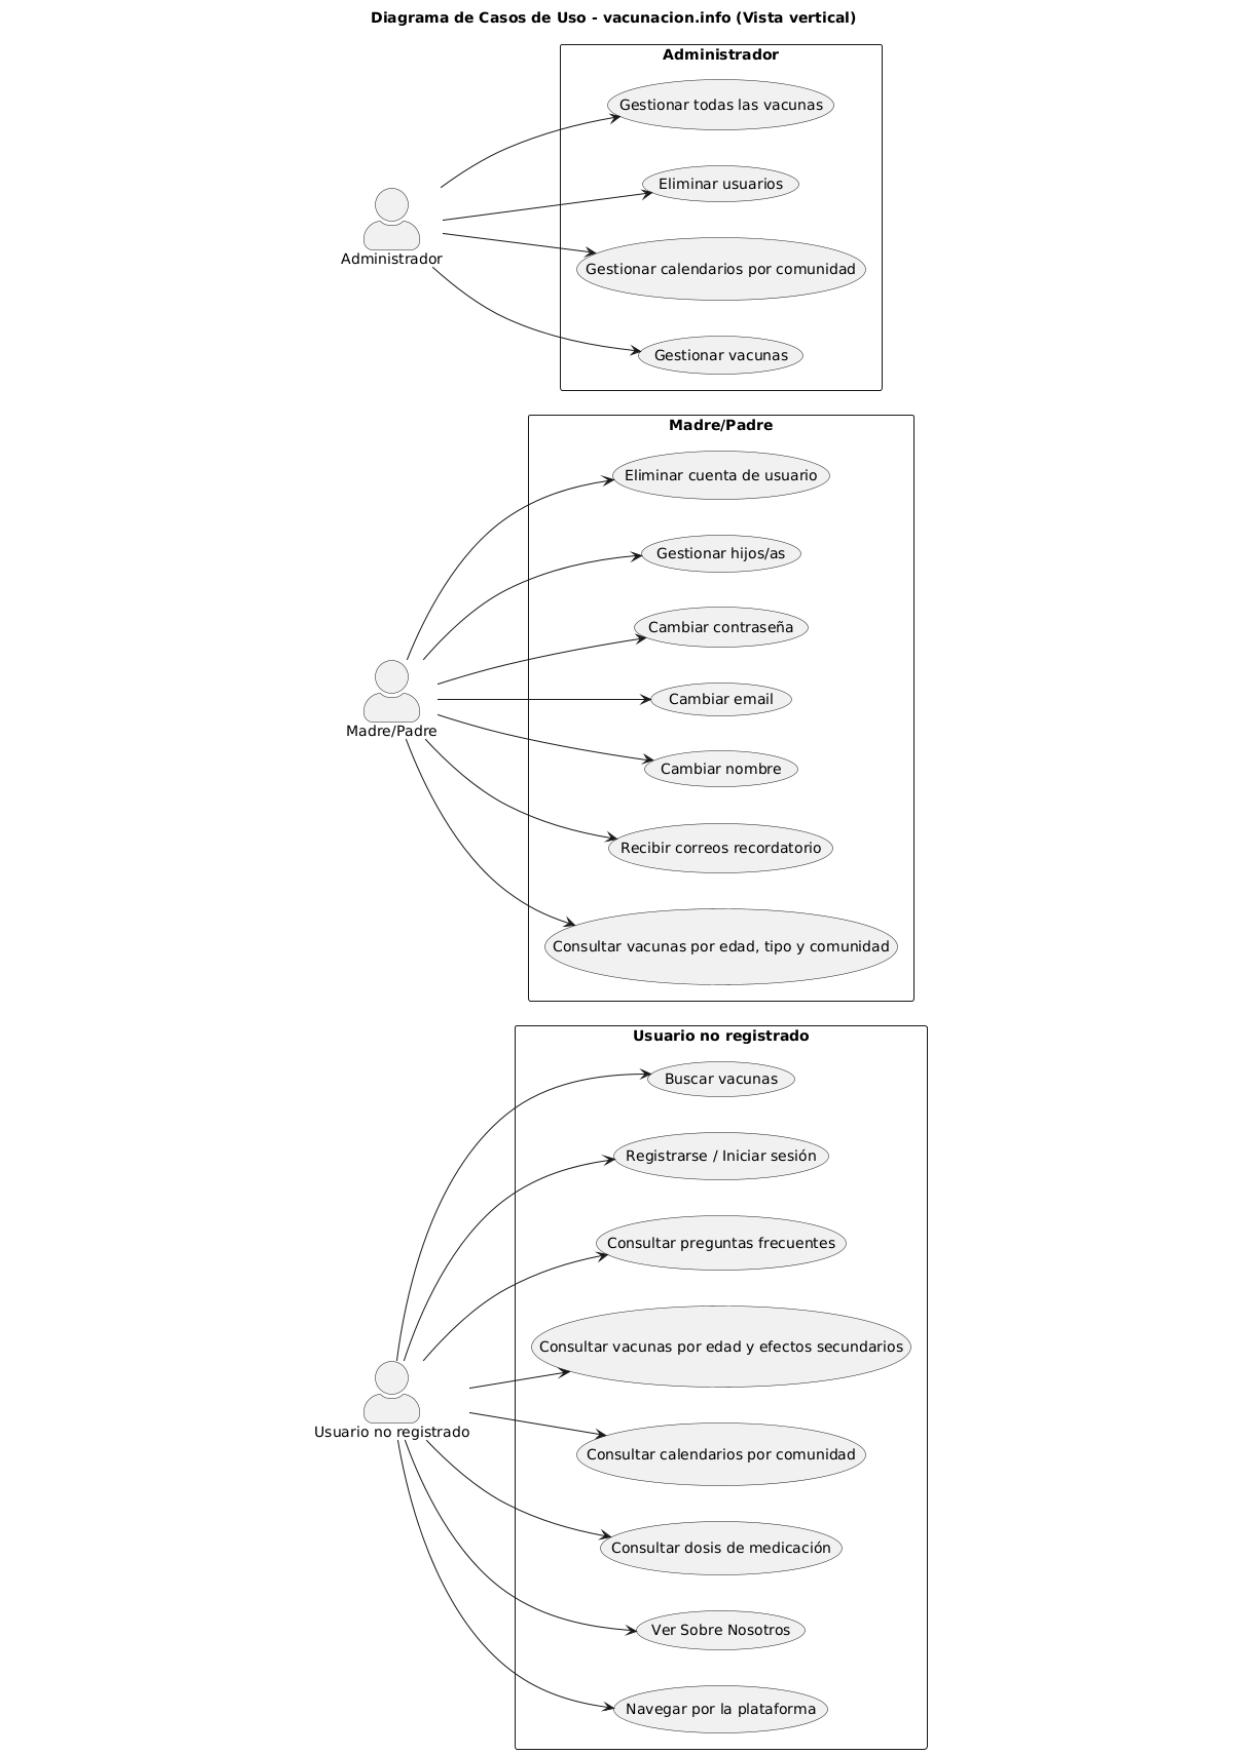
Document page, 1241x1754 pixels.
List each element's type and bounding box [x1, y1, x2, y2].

picture [308, 0, 932, 1754]
